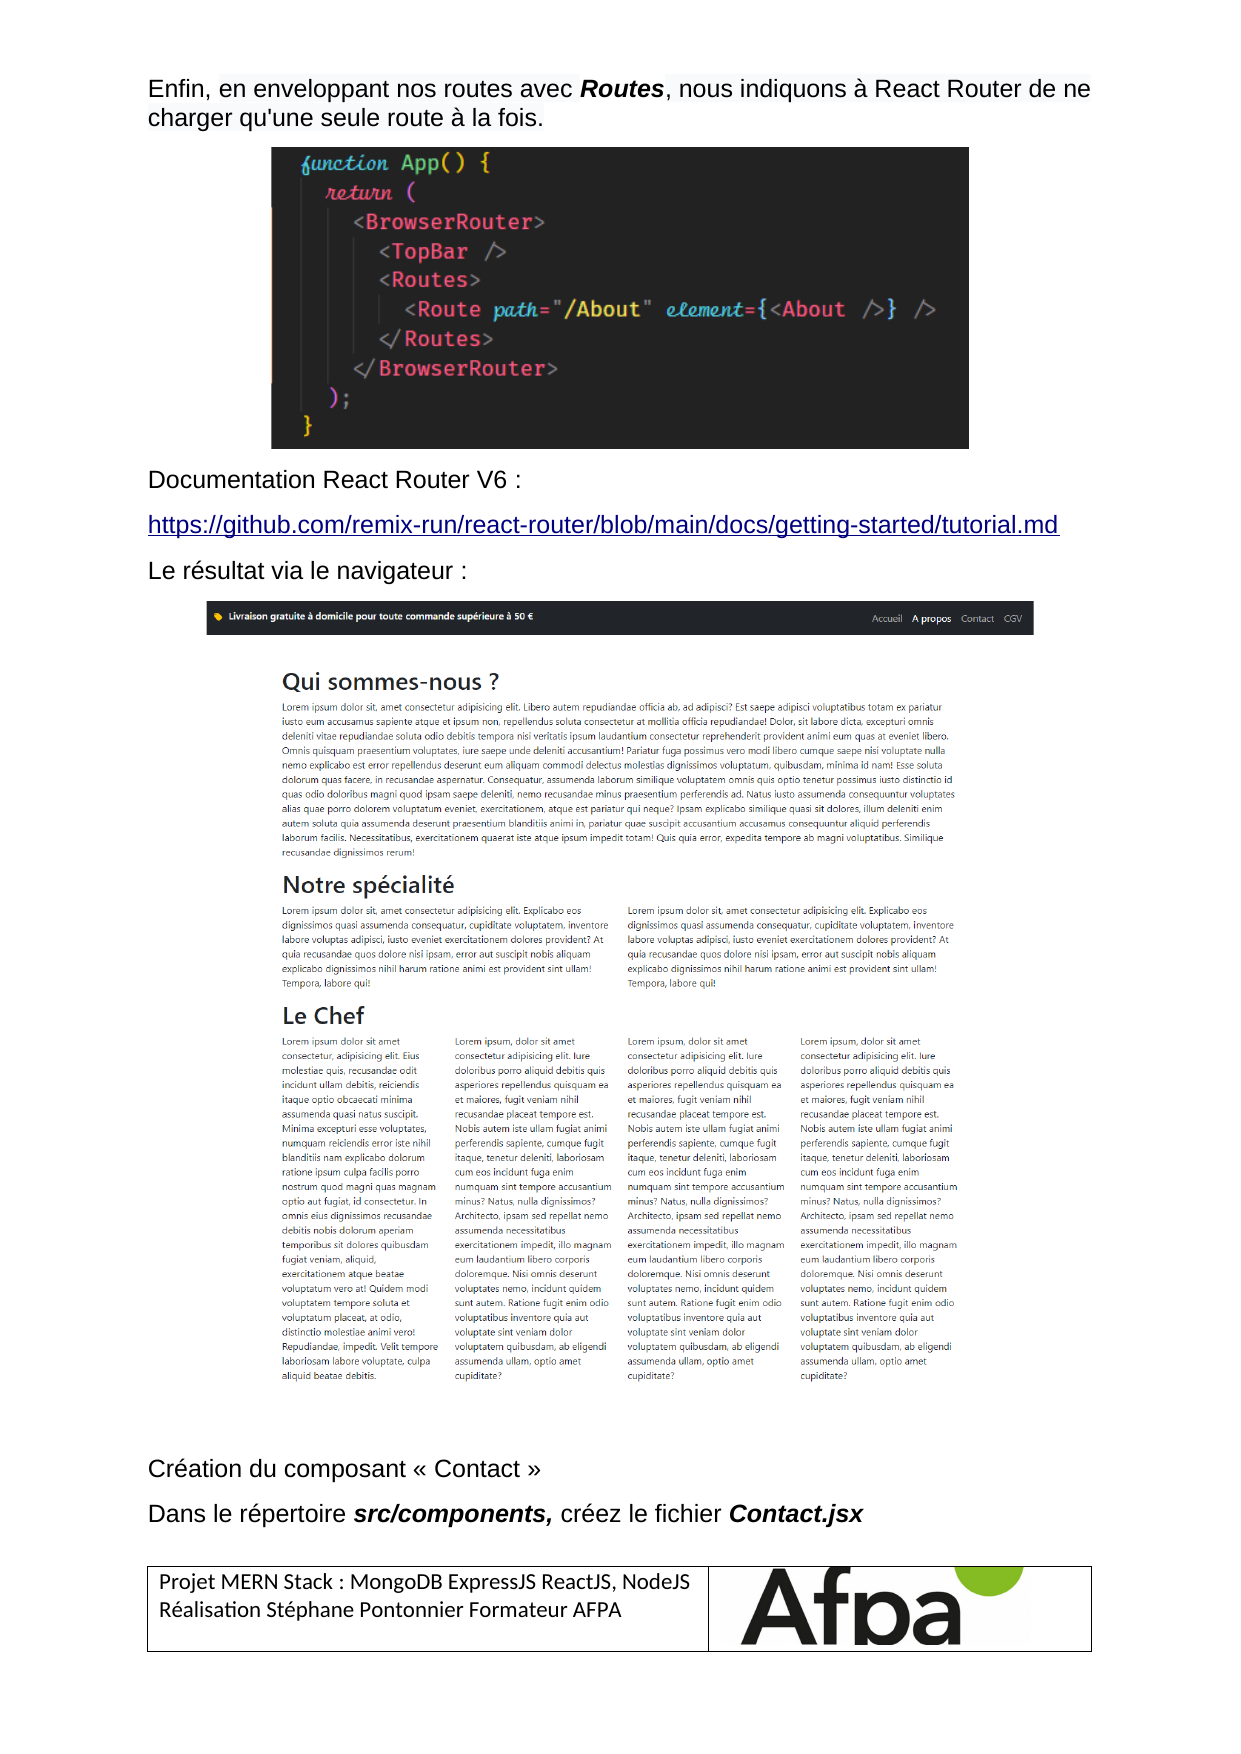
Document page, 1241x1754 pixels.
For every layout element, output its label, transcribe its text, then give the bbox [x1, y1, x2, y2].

text Dans le répertoire src/components, créez le fichier Contact.jsx [148, 1499, 1093, 1528]
text Enfin, en enveloppant nos routes avec Routes, nous indiquons à React Router de ne charger qu'une seule route à la fois. [148, 74, 1093, 131]
text Documentation React Router V6 : [148, 465, 1093, 494]
text Création du composant « Contact » [148, 1454, 1093, 1483]
text https://github.com/remix-run/react-router/blob/main/docs/getting-started/tutorial.md [148, 510, 1093, 539]
text Le résultat via le navigateur : [148, 556, 1093, 584]
